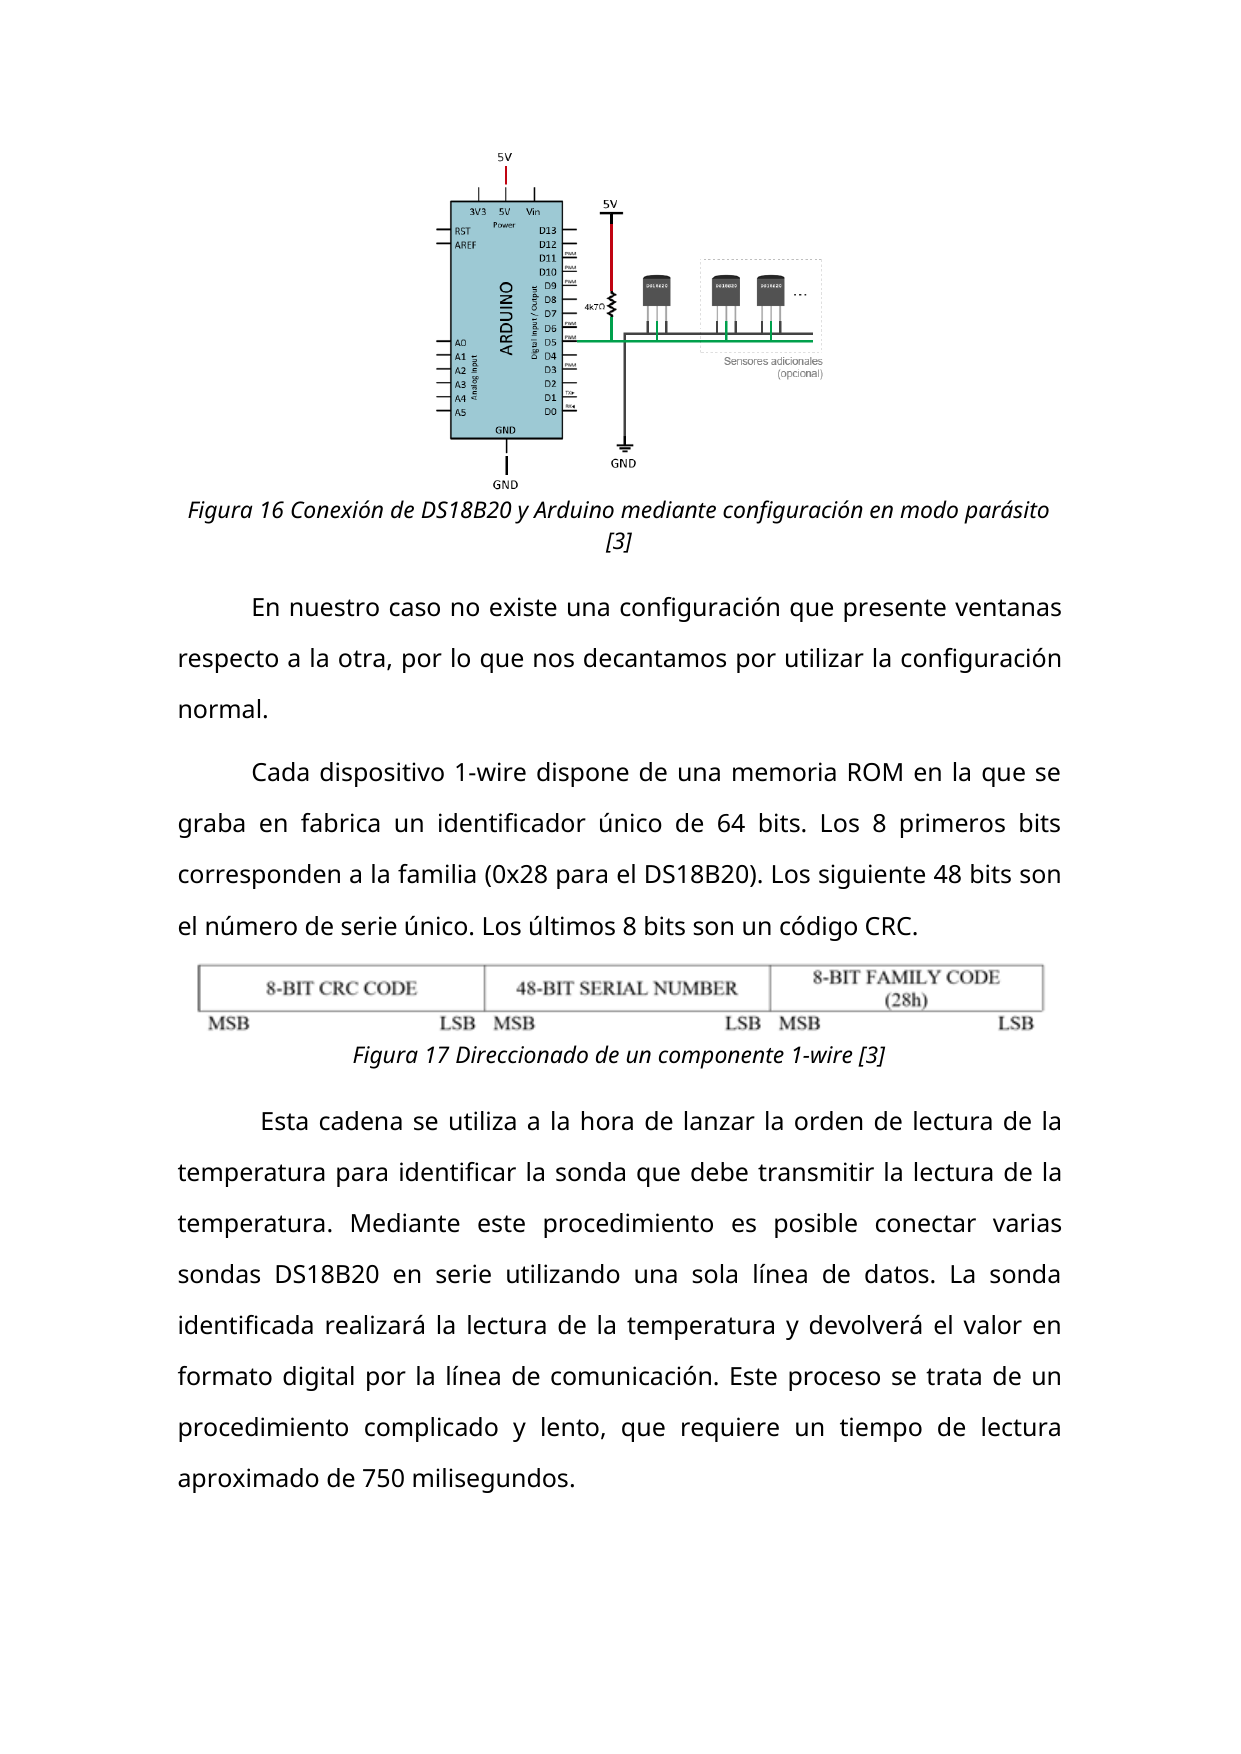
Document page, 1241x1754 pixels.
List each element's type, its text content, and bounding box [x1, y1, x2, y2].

text Figura 17 Direccionado de un componente 1-wire [3] [177, 1038, 1063, 1070]
text Esta cadena se utiliza a la hora de lanzar la orden de lectura de la temperatura para identificar la sonda que debe transmitir la lectura de la temperatura. Mediante este procedimiento es posible conectar varias sondas DS18B20 en serie utilizando una sola línea de datos. La sonda identificada realizará la lectura de la temperatura y devolverá el valor en formato digital por la línea de comunicación. Este proceso se trata de un procedimiento complicado y lento, que requiere un tiempo de lectura aproximado de 750 milisegundos. [177, 1103, 1063, 1494]
text En nuestro caso no existe una configuración que presente ventanas respecto a la otra, por lo que nos decantamos por utilizar la configuración normal. [177, 589, 1063, 726]
text Cada dispositivo 1-wire dispone de una memoria ROM en la que se graba en fabrica un identificador único de 64 bits. Los 8 primeros bits corresponden a la familia (0x28 para el DS18B20). Los siguiente 48 bits son el número de serie único. Los últimos 8 bits son un código CRC. [177, 755, 1063, 942]
text Figura 16 Conexión de DS18B20 y Arduino mediante configuración en modo parásito [3] [177, 494, 1063, 556]
